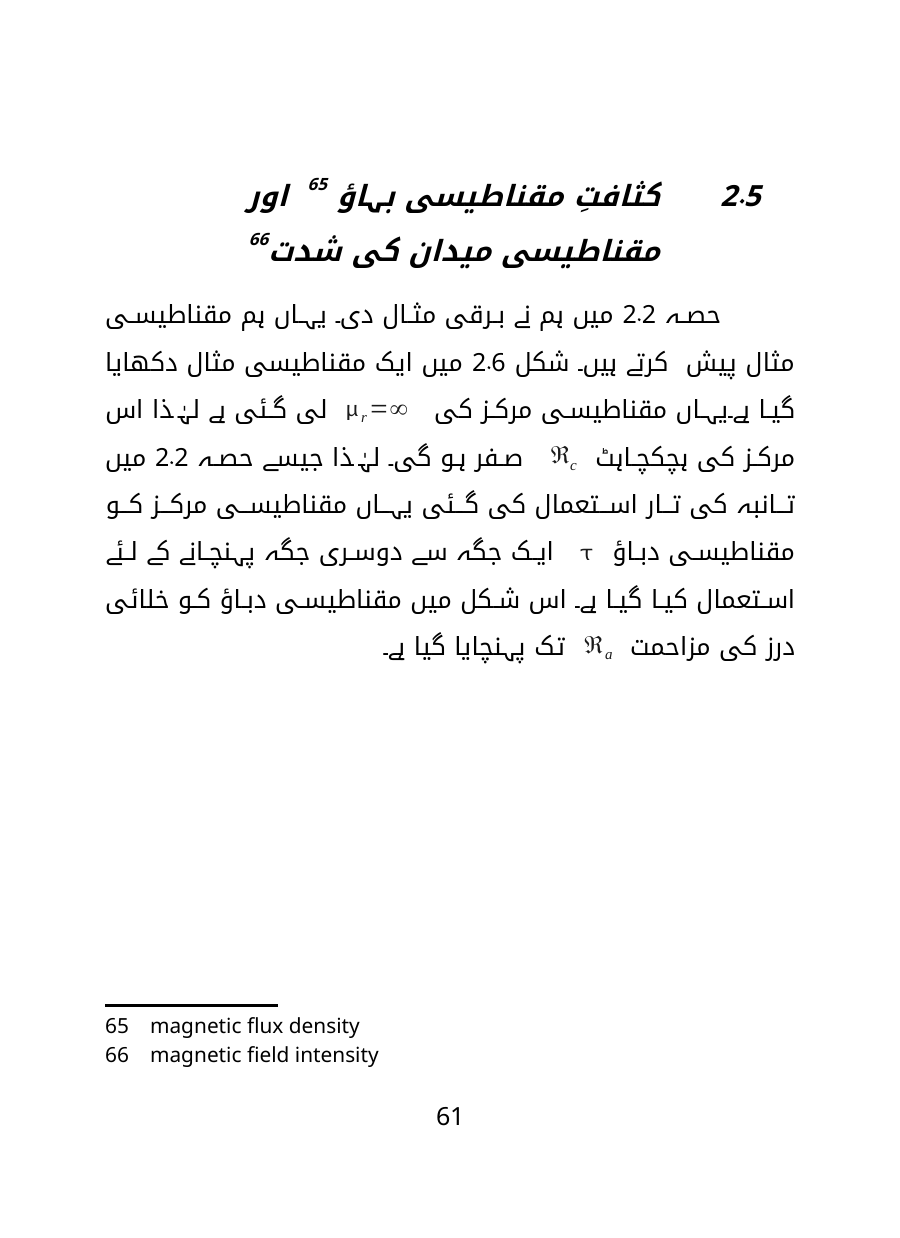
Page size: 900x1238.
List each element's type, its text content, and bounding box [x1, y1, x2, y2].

list magnetic flux density [105, 1012, 795, 1040]
subtitle کثافتِ مقناطیسی بہاؤ اور مقناطیسی میدان کی شدت [105, 168, 720, 279]
text حصہ 2.2 میں ہم نے برقی مثال دی۔ یہاں ہم مقناطیسی مثال پیش کرتے ہیں۔ شکل 2.6 میں ایک مقناطیسی مثال دکھایا گیا ہے۔یہاں مقناطیسی مرکز کی لی گئی ہے لہٰذا اس مرکز کی ہچکچاہٹ صفر ہو گی۔ لہٰذا جیسے حصہ 2.2 میں تانبہ کی تار استعمال کی گئی یہاں مقناطیسی مرکز کو مقناطیسی دباؤ ایک جگہ سے دوسری جگہ پہنچانے کے لئے استعمال کیا گیا ہے۔ اس شکل میں مقناطیسی دباؤ کو خلائی درز کی مزاحمتتک پہنچایا گیا ہے۔ [105, 292, 795, 671]
list magnetic field intensity [105, 1040, 795, 1068]
